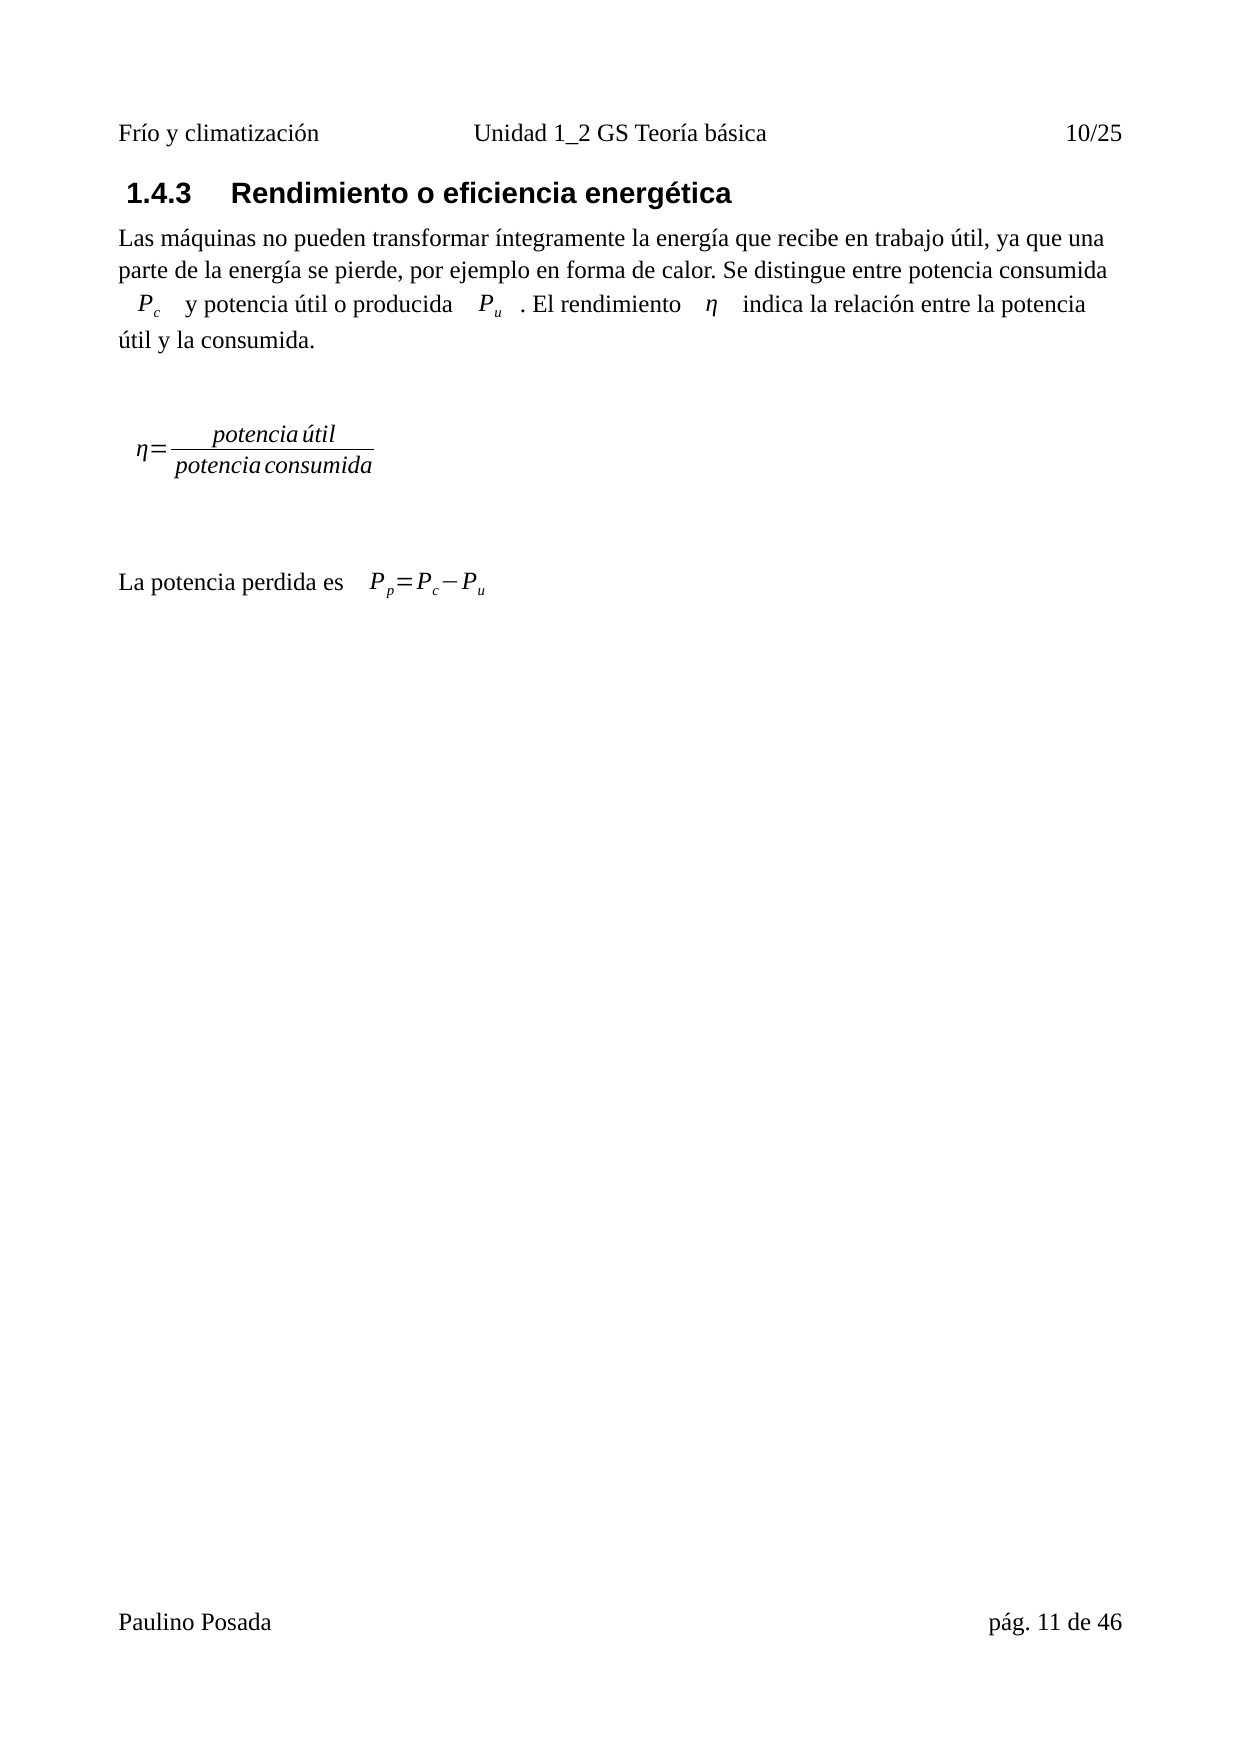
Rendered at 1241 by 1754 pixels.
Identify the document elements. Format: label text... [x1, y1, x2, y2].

text Las máquinas no pueden transformar íntegramente la energía que recibe en trabajo útil, ya que una parte de la energía se pierde, por ejemplo en forma de calor. Se distingue entre potencia consumida y potencia útil o producida . El rendimiento indica la relación entre la potencia útil y la consumida. [118, 223, 1122, 354]
text La potencia perdida es [118, 567, 1122, 599]
subtitle Rendimiento o eficiencia energética [118, 176, 1122, 210]
